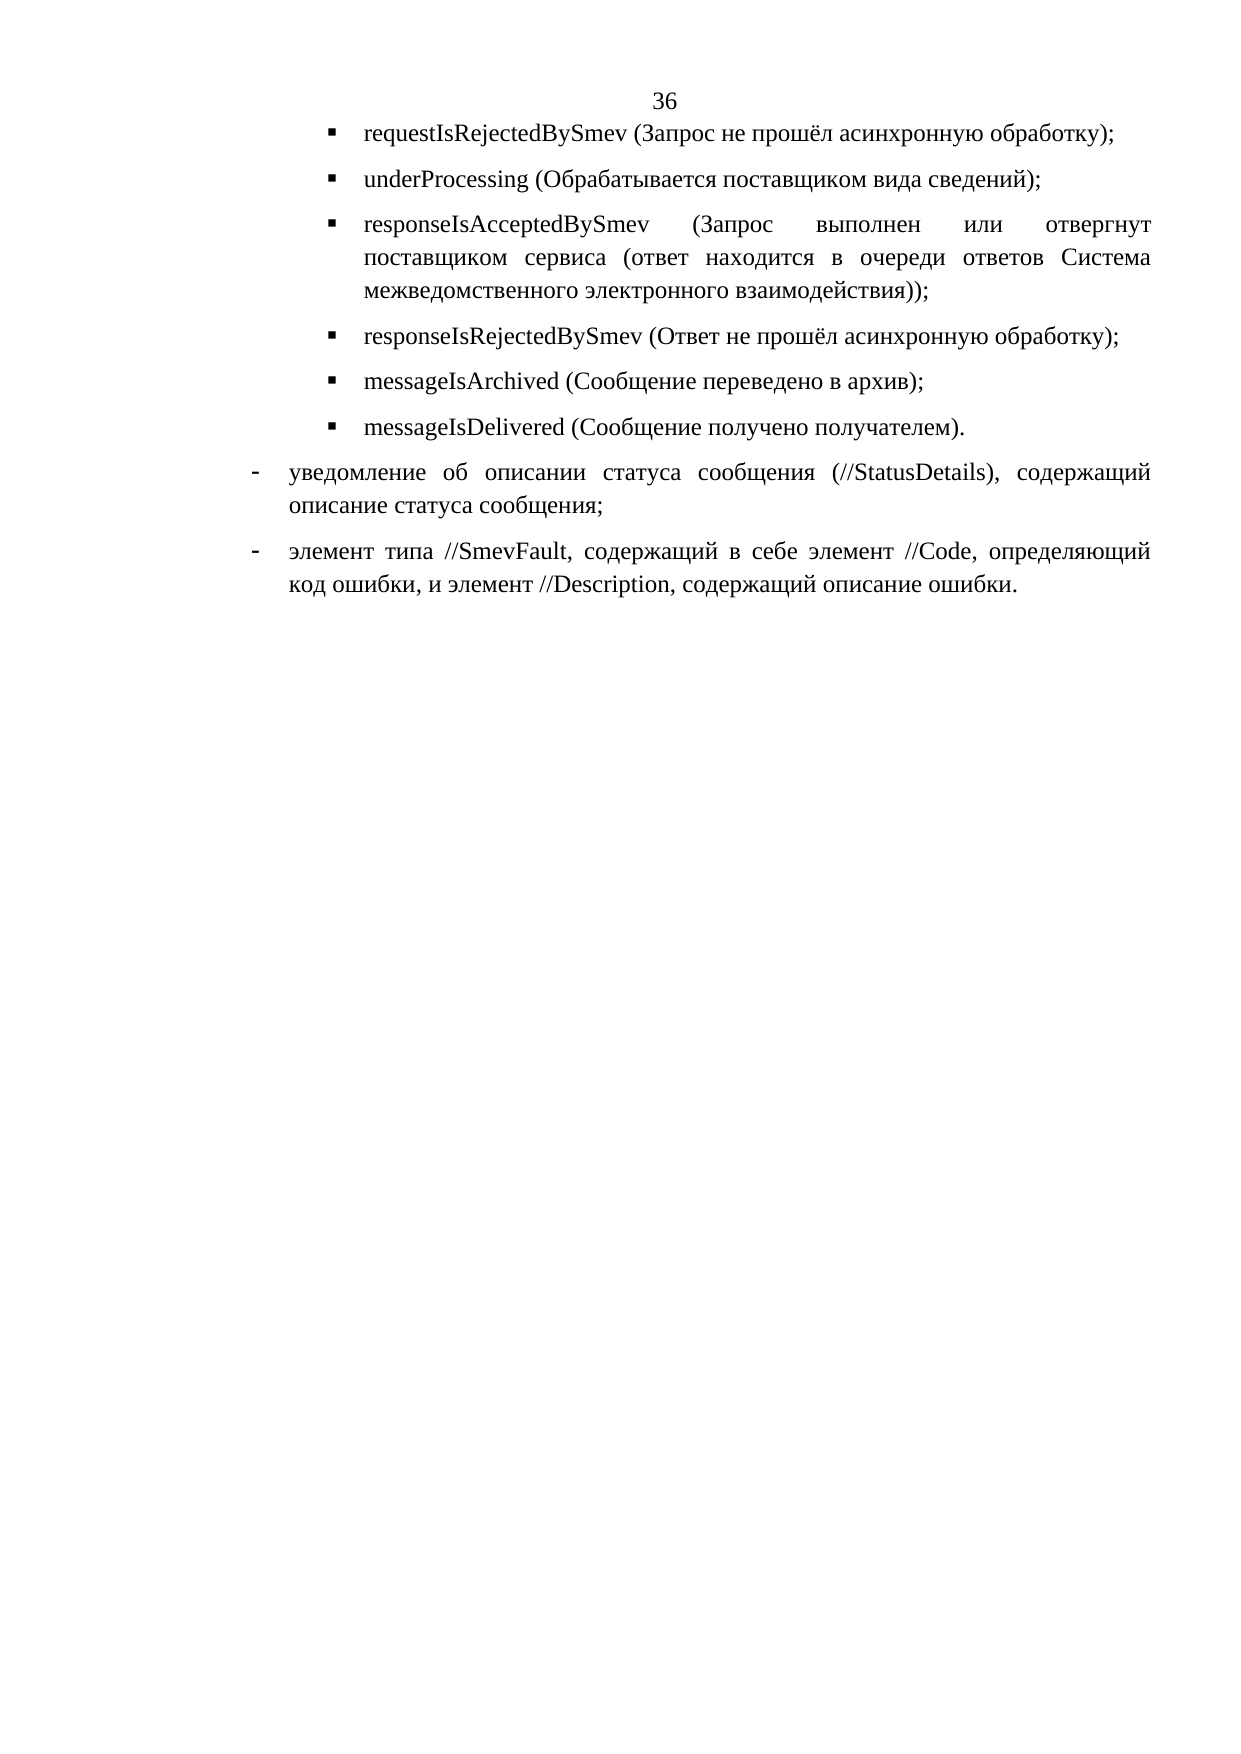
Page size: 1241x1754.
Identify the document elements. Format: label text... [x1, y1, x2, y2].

list элемент типа //SmevFault, содержащий в себе элемент //Code, определяющий код ошибки, и элемент //Description, содержащий описание ошибки. [251, 536, 1152, 598]
list requestIsRejectedBySmev (Запрос не прошёл асинхронную обработку); [326, 118, 1152, 147]
list responseIsRejectedBySmev (Ответ не прошёл асинхронную обработку); [326, 321, 1152, 349]
list responseIsAcceptedBySmev (Запрос выполнен или отвергнут поставщиком сервиса (ответ находится в очереди ответов Система межведомственного электронного взаимодействия)); [326, 209, 1152, 304]
list уведомление об описании статуса сообщения (//StatusDetails), содержащий описание статуса сообщения; [251, 457, 1152, 519]
list messageIsDelivered (Сообщение получено получателем). [326, 412, 1152, 441]
list messageIsArchived (Сообщение переведено в архив); [326, 366, 1152, 395]
list underProcessing (Обрабатывается поставщиком вида сведений); [326, 164, 1152, 192]
